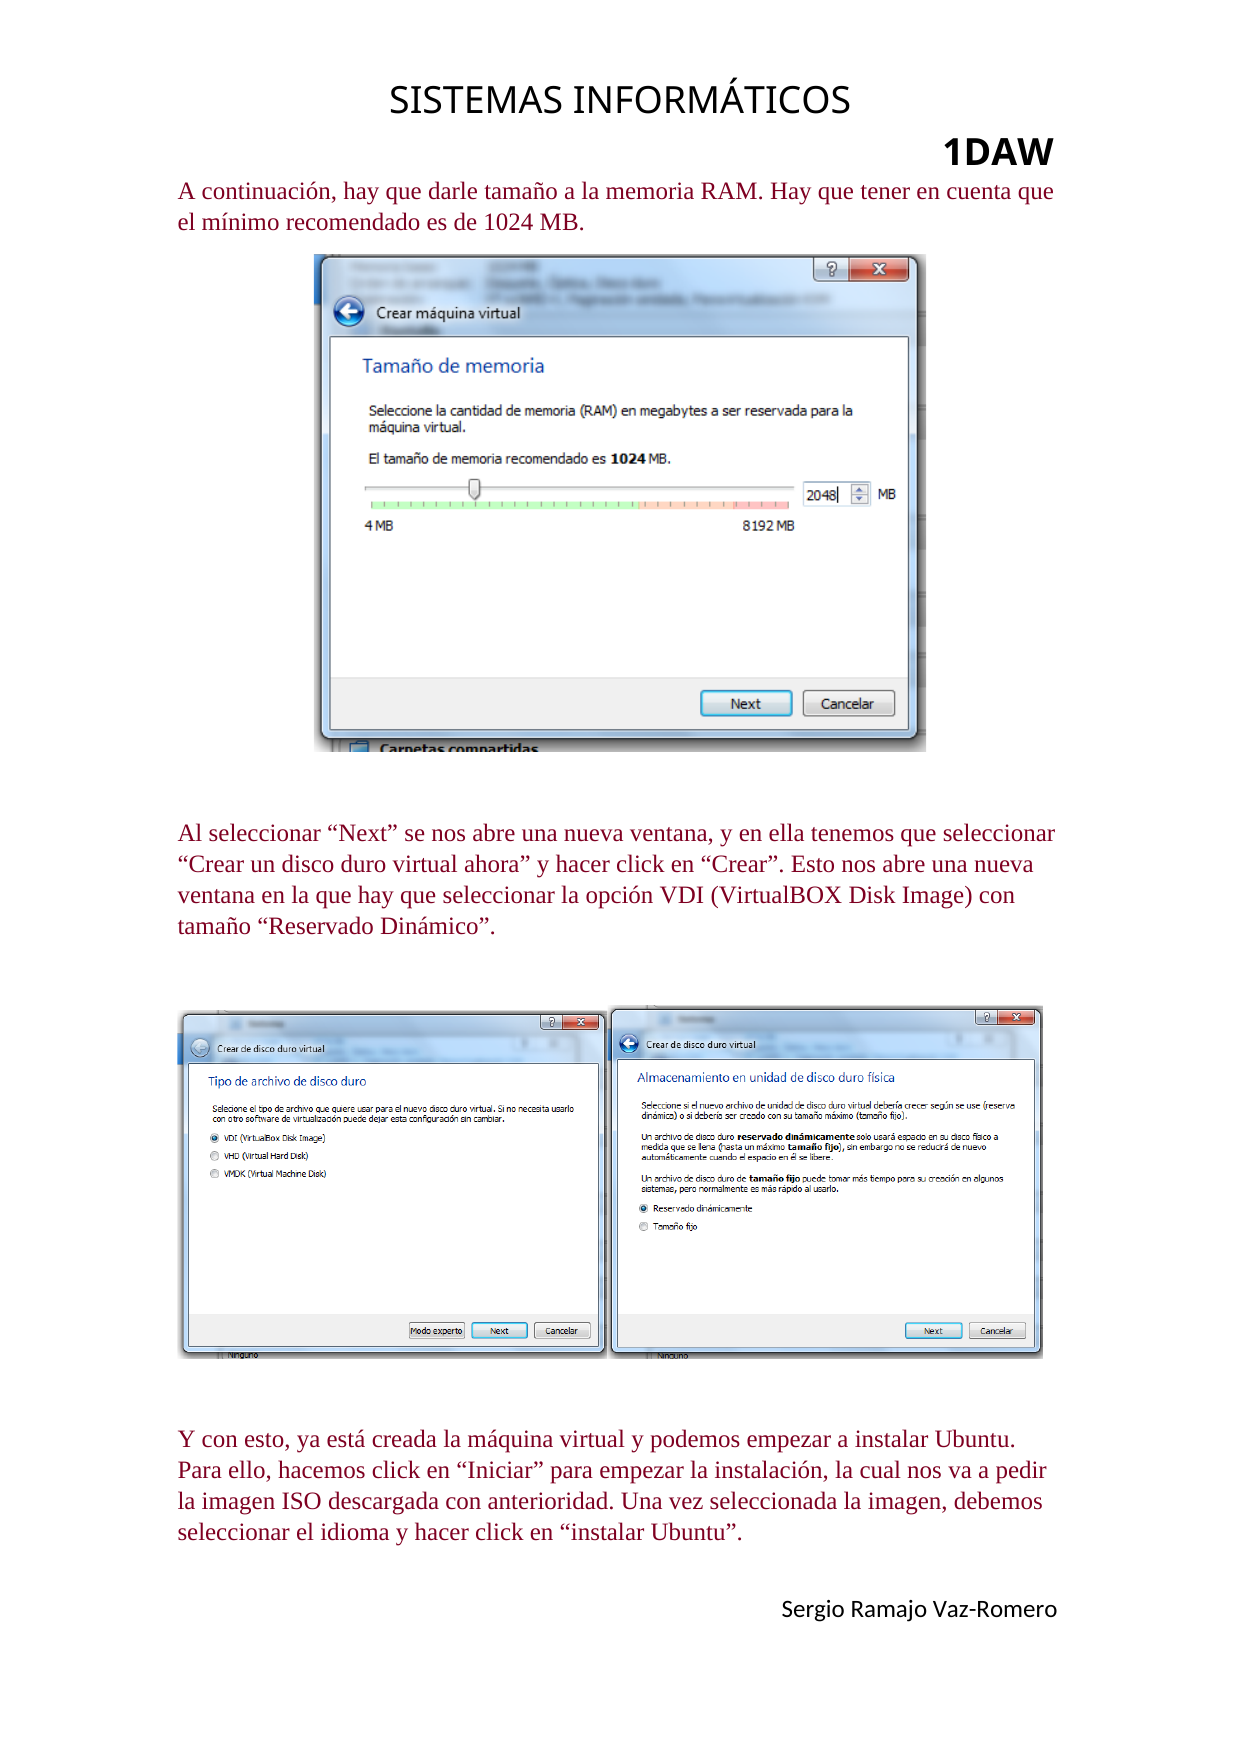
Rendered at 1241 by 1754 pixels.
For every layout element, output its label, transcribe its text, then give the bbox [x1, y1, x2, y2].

text A continuación, hay que darle tamaño a la memoria RAM. Hay que tener en cuenta que el mínimo recomendado es de 1024 MB. [177, 176, 1063, 236]
picture [177, 1005, 1043, 1359]
text Al seleccionar “Next” se nos abre una nueva ventana, y en ella tenemos que seleccionar “Crear un disco duro virtual ahora” y hacer click en “Crear”. Esto nos abre una nueva ventana en la que hay que seleccionar la opción VDI (VirtualBOX Disk Image) con tamaño “Reservado Dinámico”. [177, 818, 1063, 940]
picture [313, 254, 927, 752]
text Y con esto, ya está creada la máquina virtual y podemos empezar a instalar Ubuntu. Para ello, hacemos click en “Iniciar” para empezar la instalación, la cual nos va a pedir la imagen ISO descargada con anterioridad. Una vez seleccionada la imagen, debemos seleccionar el idioma y hacer click en “instalar Ubuntu”. [177, 1424, 1063, 1546]
